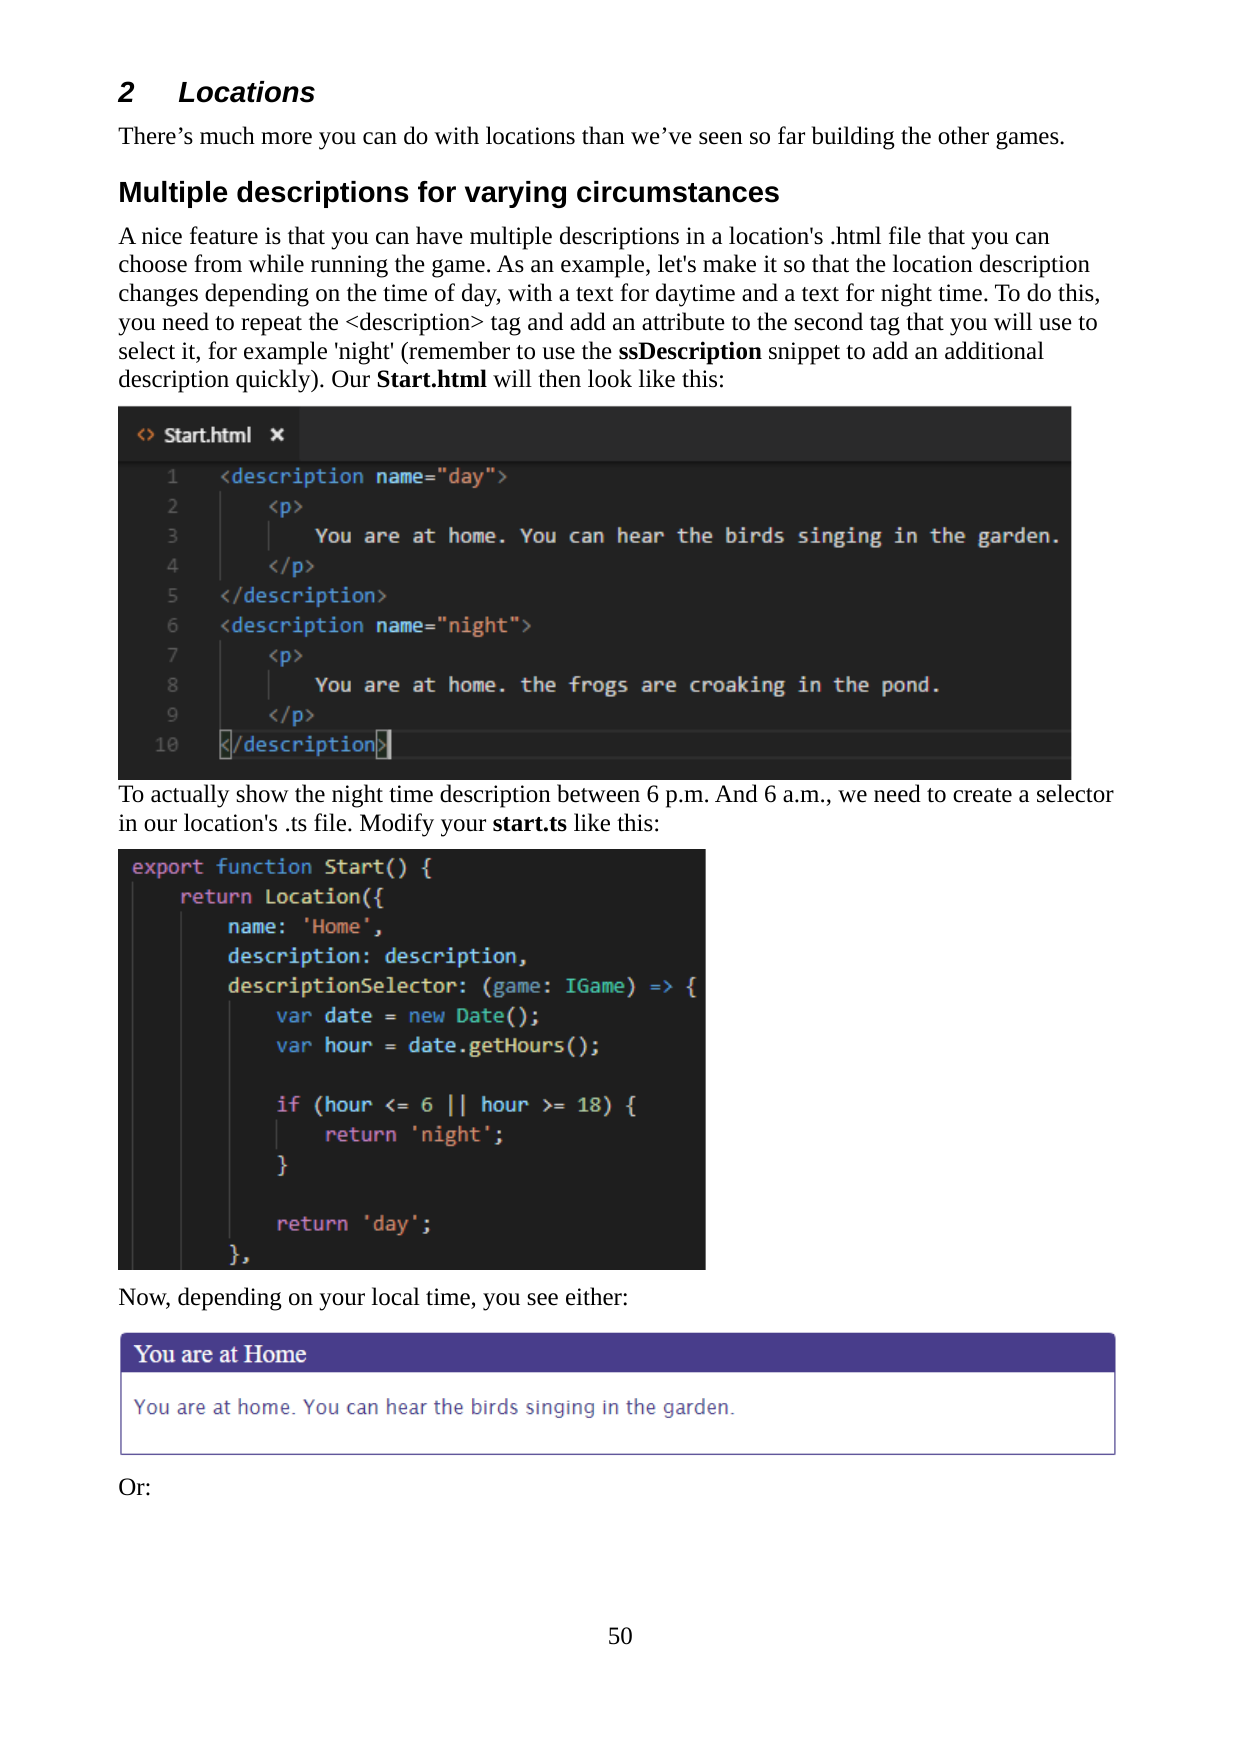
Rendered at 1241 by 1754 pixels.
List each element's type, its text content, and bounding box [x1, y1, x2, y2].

text Now, depending on your local time, you see either: [118, 1282, 1122, 1311]
text A nice feature is that you can have multiple descriptions in a location's .html file that you can choose from while running the game. As an example, let's make it so that the location description changes depending on the time of day, with a text for daytime and a text for night time. To do this, you need to repeat the <description> tag and add an attribute to the second tag that you will use to select it, for example 'night' (remember to use the ssDescription snippet to add an additional description quickly). Our Start.html will then look like this: [118, 221, 1122, 393]
text To actually show the night time description between 6 p.m. And 6 a.m., we need to create a selector in our location's .ts file. Modify your start.ts like this: [118, 406, 1122, 837]
subtitle Locations [118, 75, 1122, 108]
text Or: [118, 1472, 1122, 1501]
subtitle Multiple descriptions for varying circumstances [118, 175, 1122, 208]
text There’s much more you can do with locations than we’ve seen so far building the other games. [118, 121, 1122, 150]
